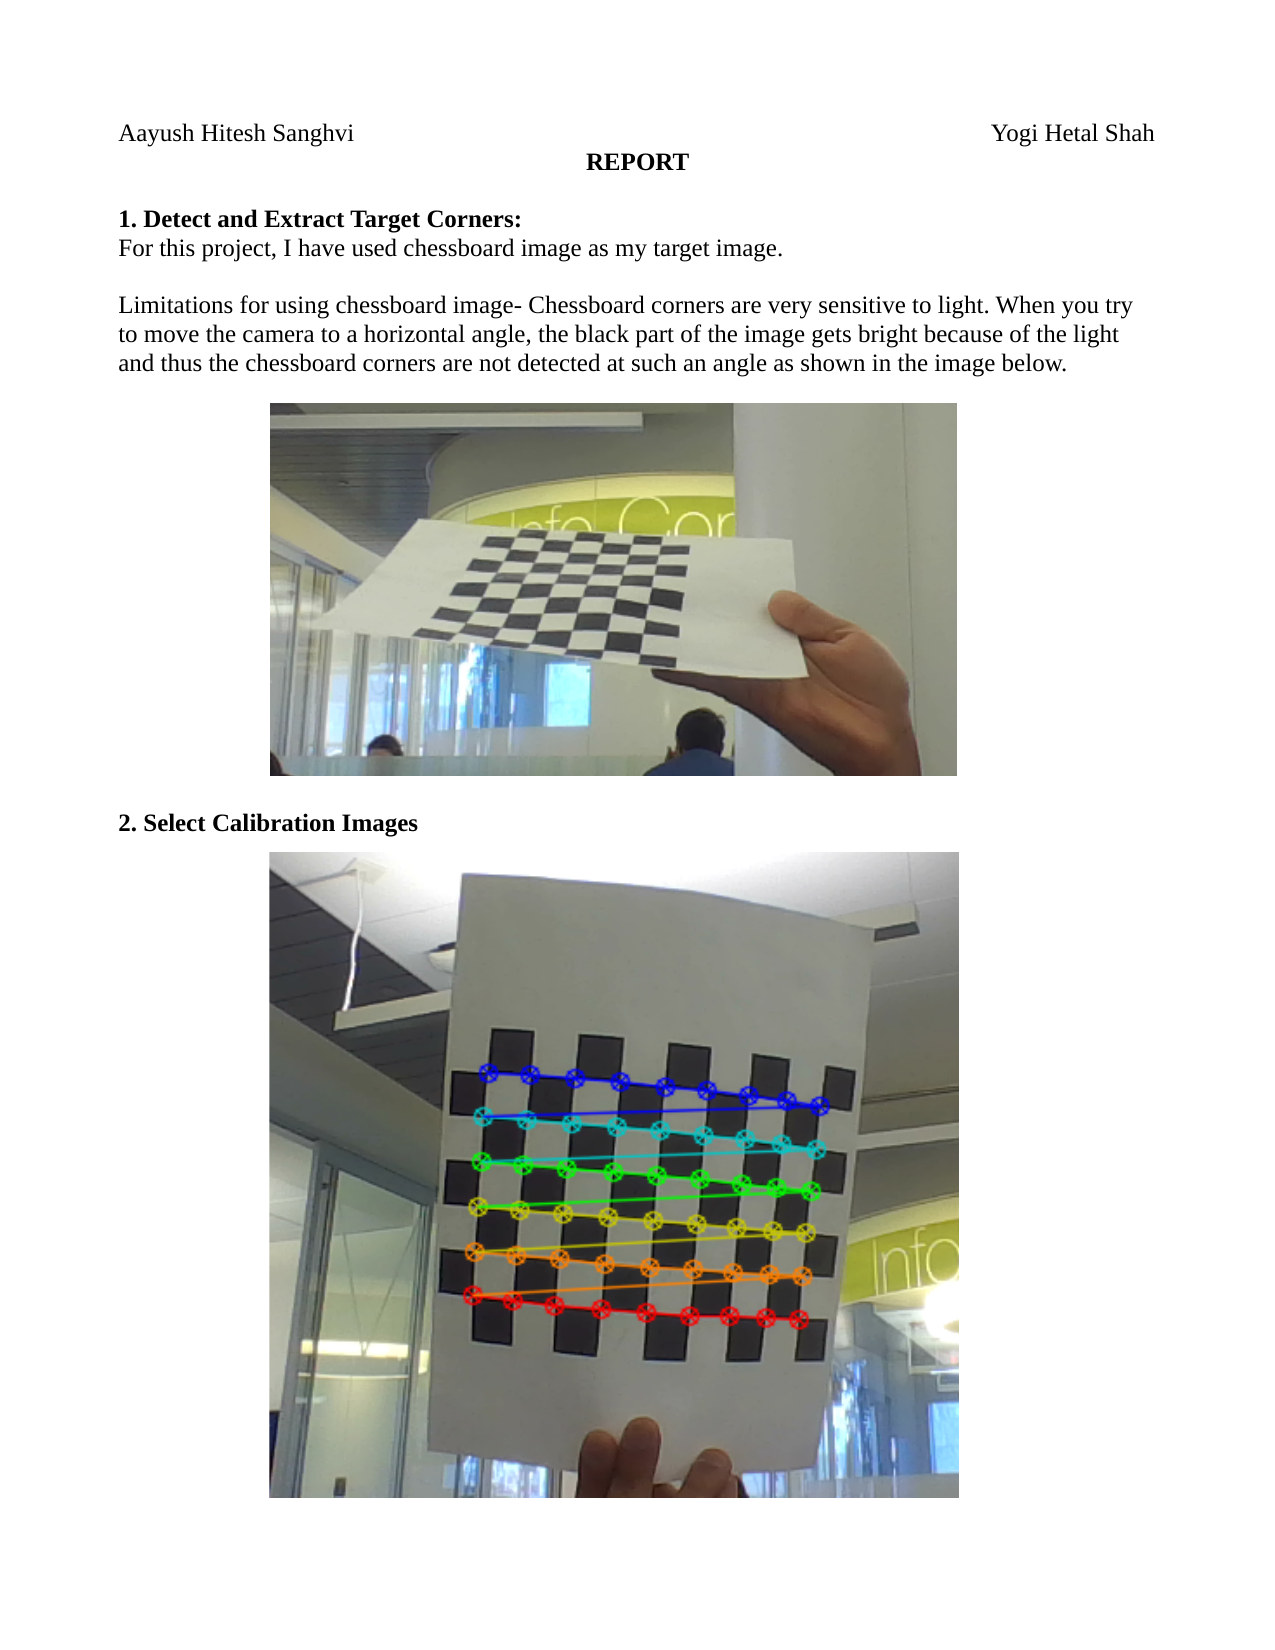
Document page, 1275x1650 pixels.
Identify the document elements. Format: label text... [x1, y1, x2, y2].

text For this project, I have used chessboard image as my target image. [118, 233, 1157, 262]
text REPORT [118, 147, 1157, 176]
text Aayush Hitesh Sanghvi Yogi Hetal Shah [118, 118, 1157, 147]
picture [270, 403, 957, 776]
picture [269, 852, 959, 1498]
text Limitations for using chessboard image- Chessboard corners are very sensitive to light. When you try to move the camera to a horizontal angle, the black part of the image gets bright because of the light and thus the chessboard corners are not detected at such an angle as shown in the image below. [118, 291, 1157, 377]
text 2. Select Calibration Images [118, 808, 1157, 837]
text 1. Detect and Extract Target Corners: [118, 204, 1157, 233]
